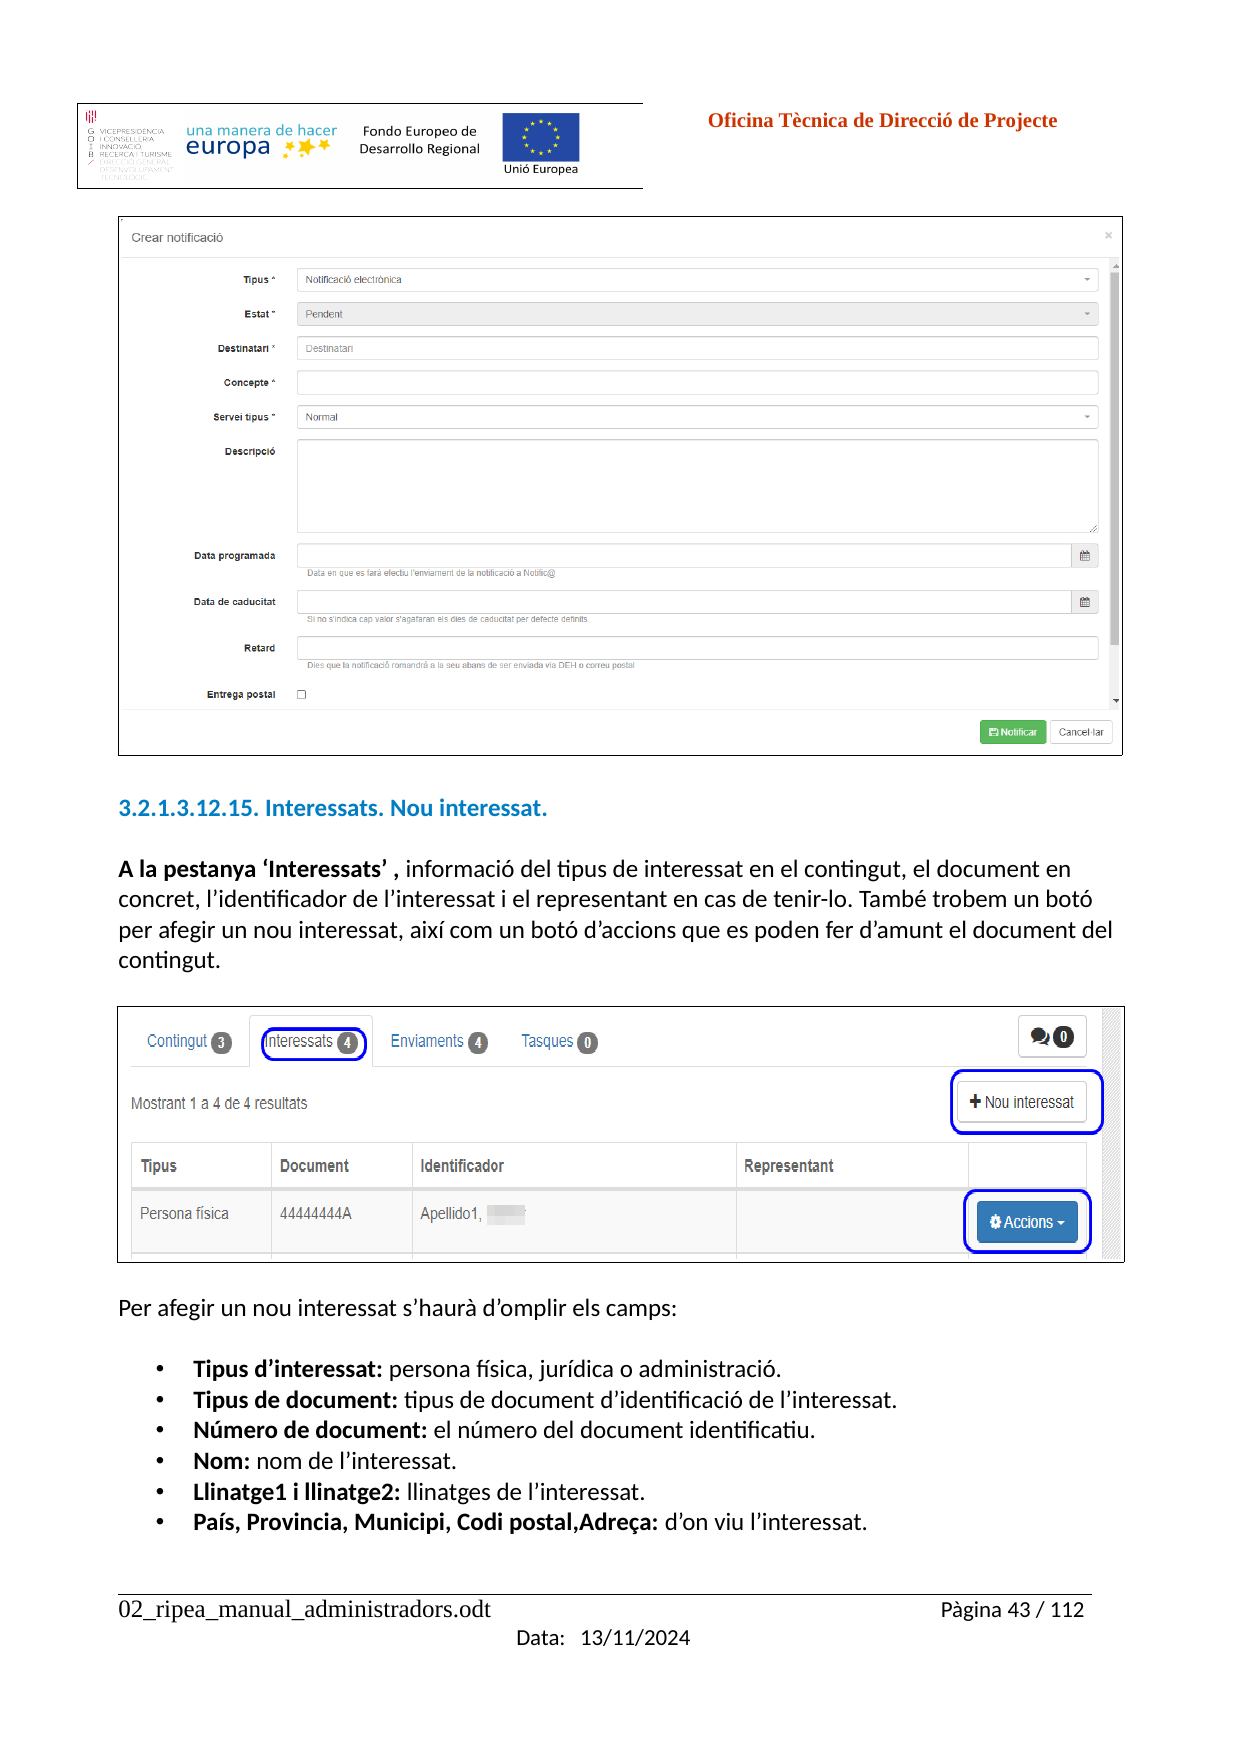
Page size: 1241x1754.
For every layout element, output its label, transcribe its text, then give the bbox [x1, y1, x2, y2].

list Número de document: el número del document identificatiu. [156, 1414, 1122, 1445]
subtitle 3.2.1.3.12.15. Interessats. Nou interessat. [118, 792, 1122, 822]
list Tipus d’interessat: persona física, jurídica o administració. [156, 1353, 1122, 1384]
list País, Provincia, Municipi, Codi postal,Adreça: d’on viu l’interessat. [156, 1506, 1122, 1537]
picture [121, 219, 1119, 752]
list Llinatge1 i llinatge2: llinatges de l’interessat. [156, 1476, 1122, 1506]
list Tipus de document: tipus de document d’identificació de l’interessat. [156, 1384, 1122, 1414]
picture [82, 108, 178, 182]
picture [119, 1008, 1121, 1259]
picture [184, 108, 585, 182]
text Per afegir un nou interessat s’haurà d’omplir els camps: [118, 1292, 1122, 1323]
text A la pestanya ‘Interessats’ , informació del tipus de interessat en el contingut, el document en concret, l’identificador de l’interessat i el representant en cas de tenir-lo. També trobem un botó per afegir un nou interessat, així com un botó d’accions que es poden fer d’amunt el document del contingut. [118, 853, 1122, 975]
list Nom: nom de l’interessat. [156, 1445, 1122, 1476]
